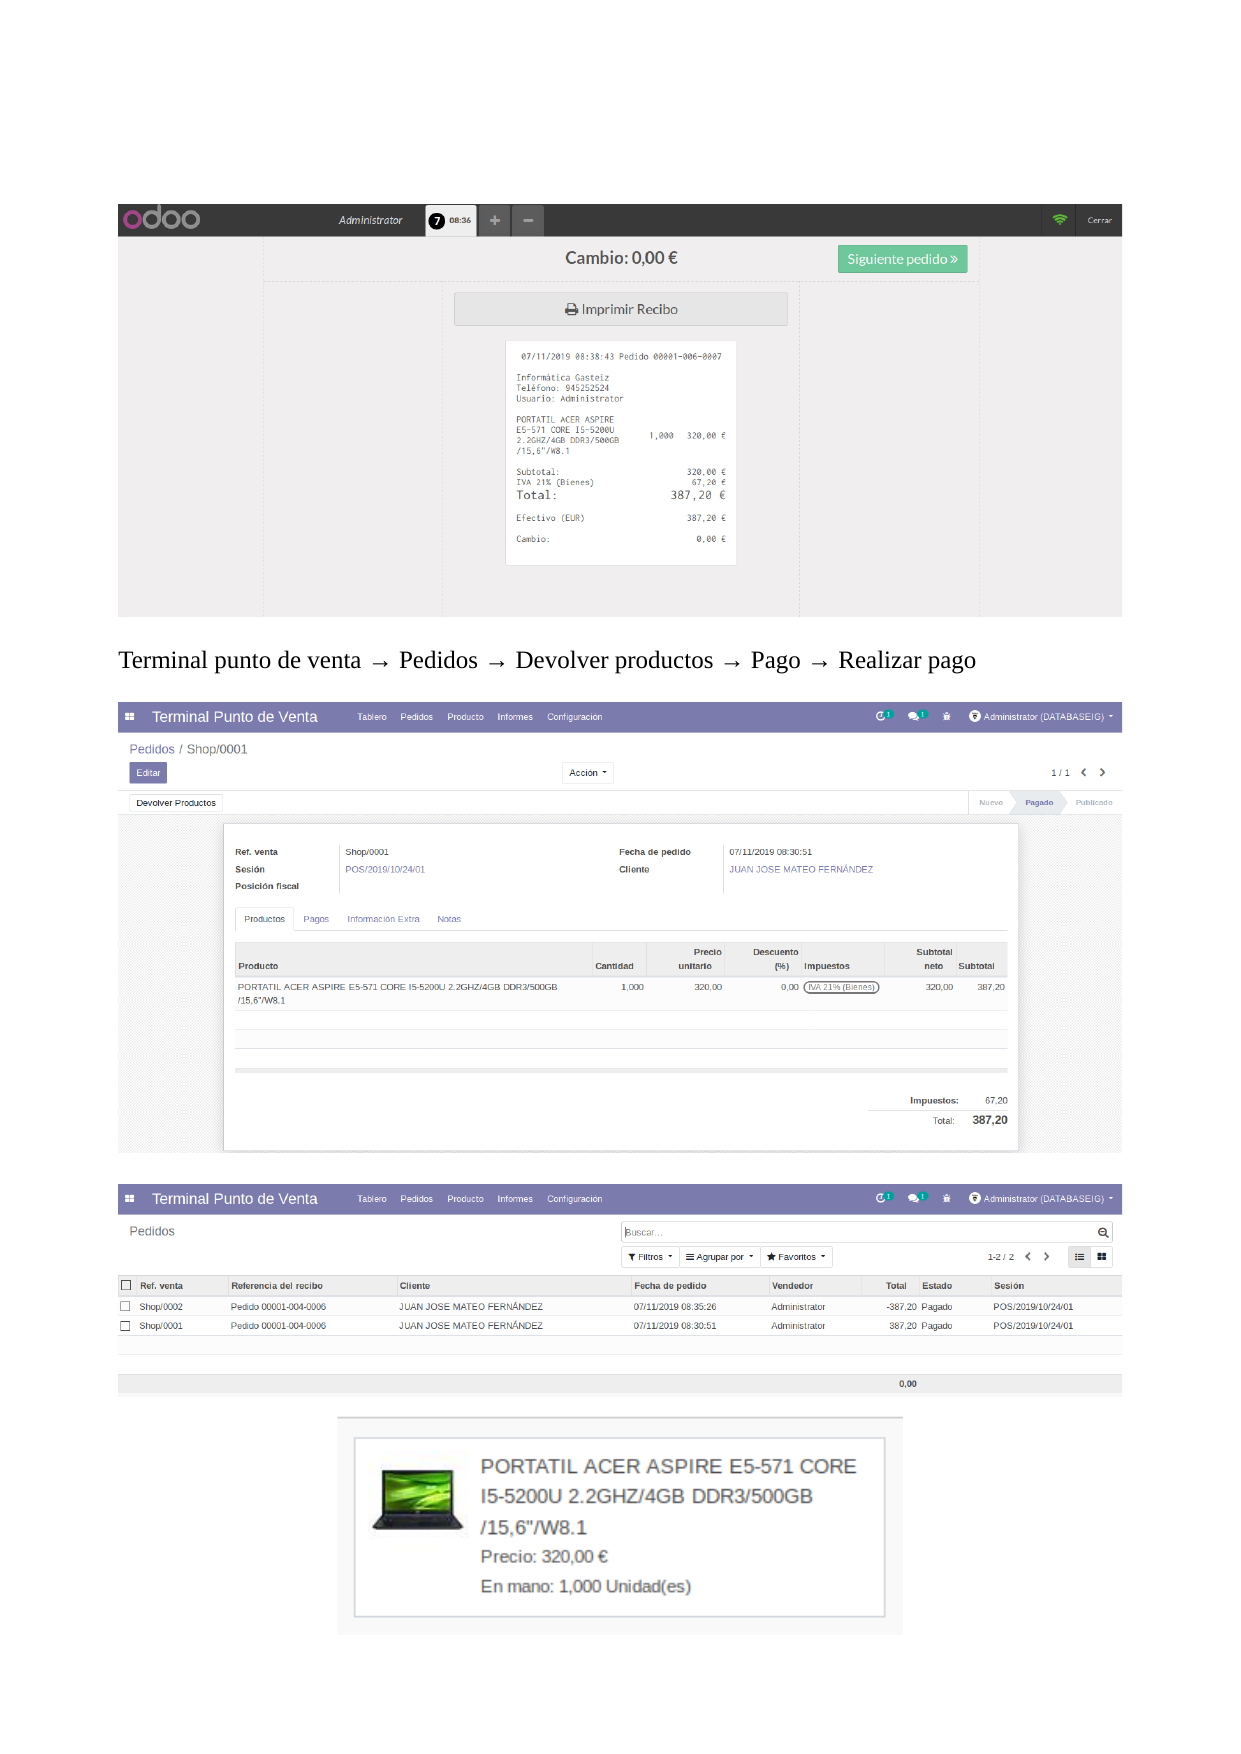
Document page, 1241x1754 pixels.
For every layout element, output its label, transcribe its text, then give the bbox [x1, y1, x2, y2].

picture [118, 1184, 1123, 1397]
text Terminal punto de venta → Pedidos → Devolver productos → Pago → Realizar pago [118, 645, 1122, 674]
picture [118, 204, 1123, 617]
picture [118, 702, 1123, 1153]
picture [337, 1414, 903, 1635]
